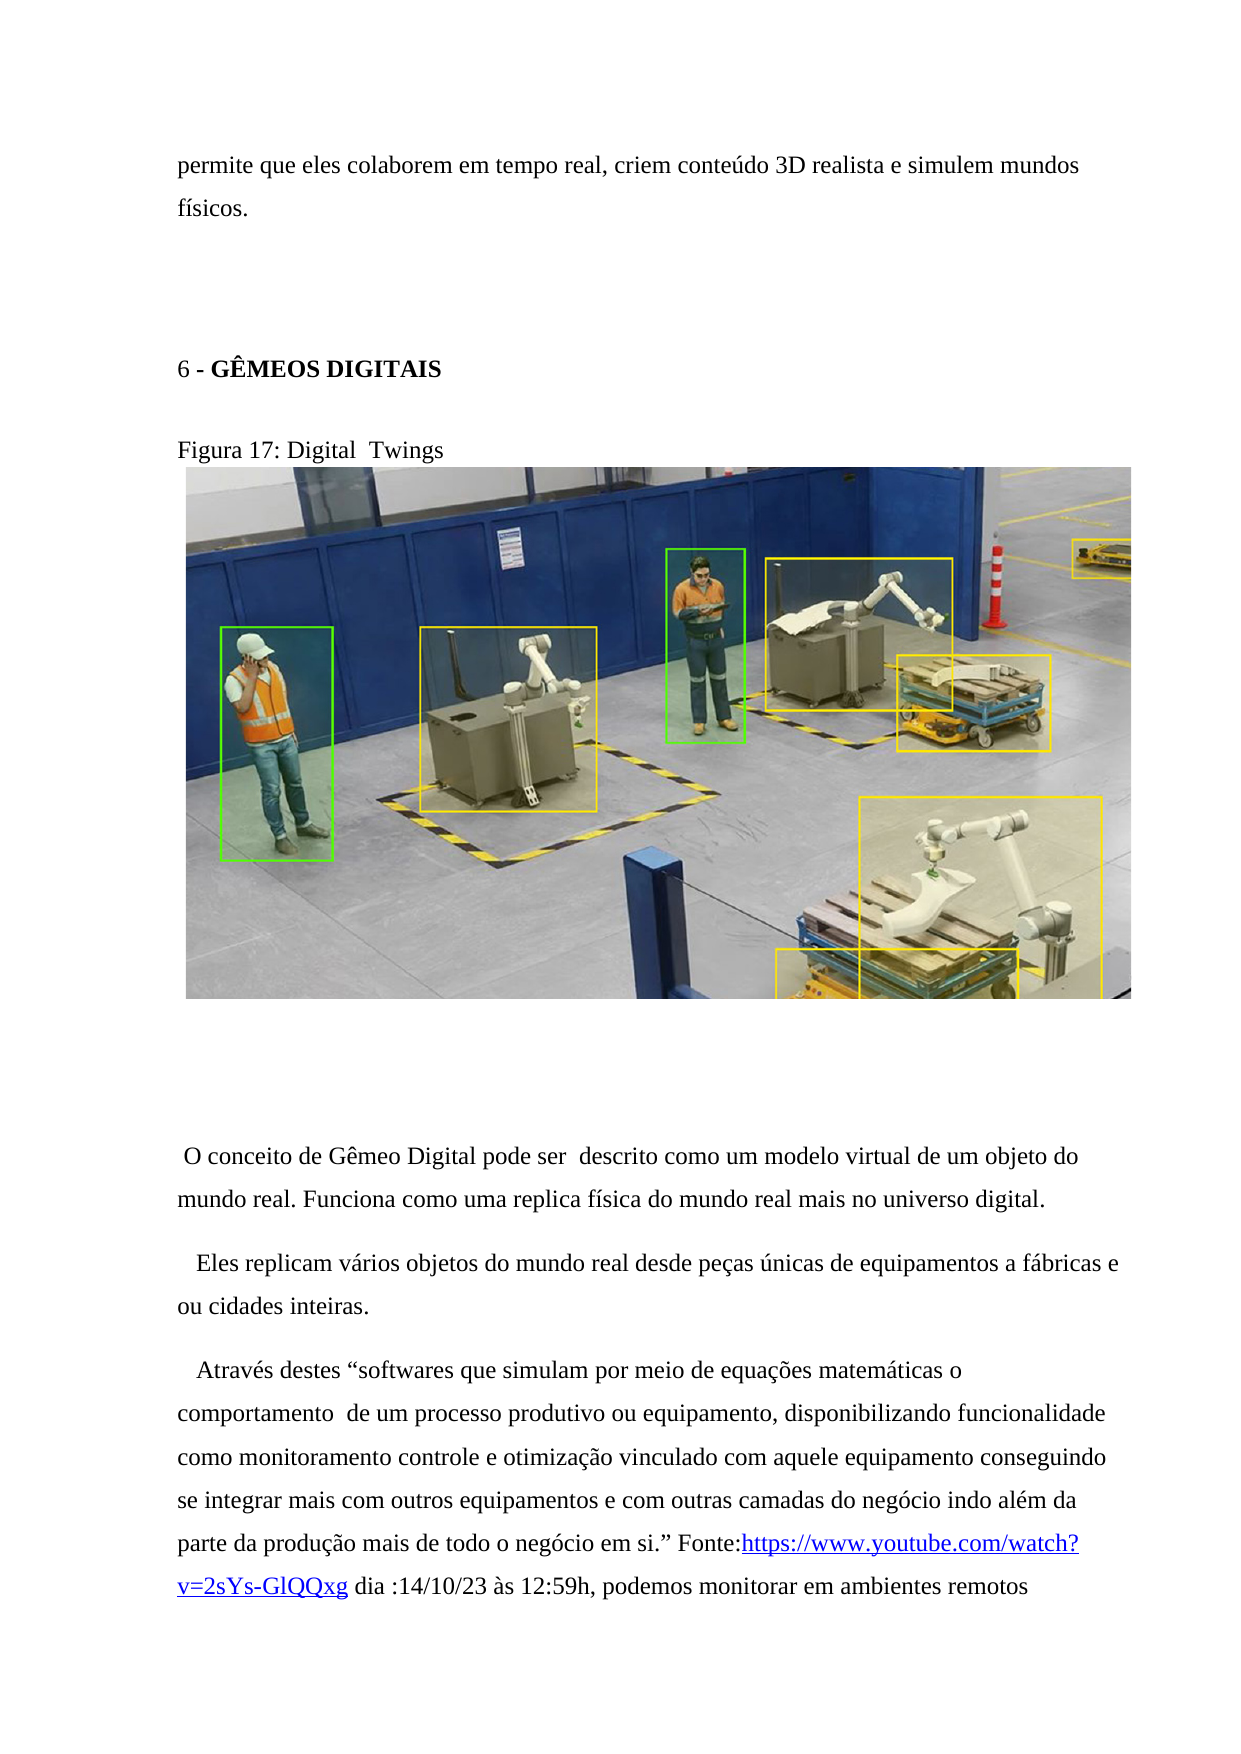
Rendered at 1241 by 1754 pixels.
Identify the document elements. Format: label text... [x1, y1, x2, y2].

text permite que eles colaborem em tempo real, criem conteúdo 3D realista e simulem mundos físicos. [177, 150, 1123, 222]
text Figura 17: Digital Twings [177, 435, 1123, 464]
text 6 - GÊMEOS DIGITAIS [177, 354, 1123, 383]
text Eles replicam vários objetos do mundo real desde peças únicas de equipamentos a fábricas e ou cidades inteiras. [177, 1248, 1123, 1320]
text Através destes “softwares que simulam por meio de equações matemáticas o comportamento de um processo produtivo ou equipamento, disponibilizando funcionalidade como monitoramento controle e otimização vinculado com aquele equipamento conseguindo se integrar mais com outros equipamentos e com outras camadas do negócio indo além da parte da produção mais de todo o negócio em si.” Fonte:https://www.youtube.com/watch?v=2sYs-GlQQxg dia :14/10/23 às 12:59h, podemos monitorar em ambientes remotos [177, 1355, 1123, 1600]
picture [185, 467, 1132, 999]
text O conceito de Gêmeo Digital pode ser descrito como um modelo virtual de um objeto do mundo real. Funciona como uma replica física do mundo real mais no universo digital. [177, 1141, 1123, 1213]
